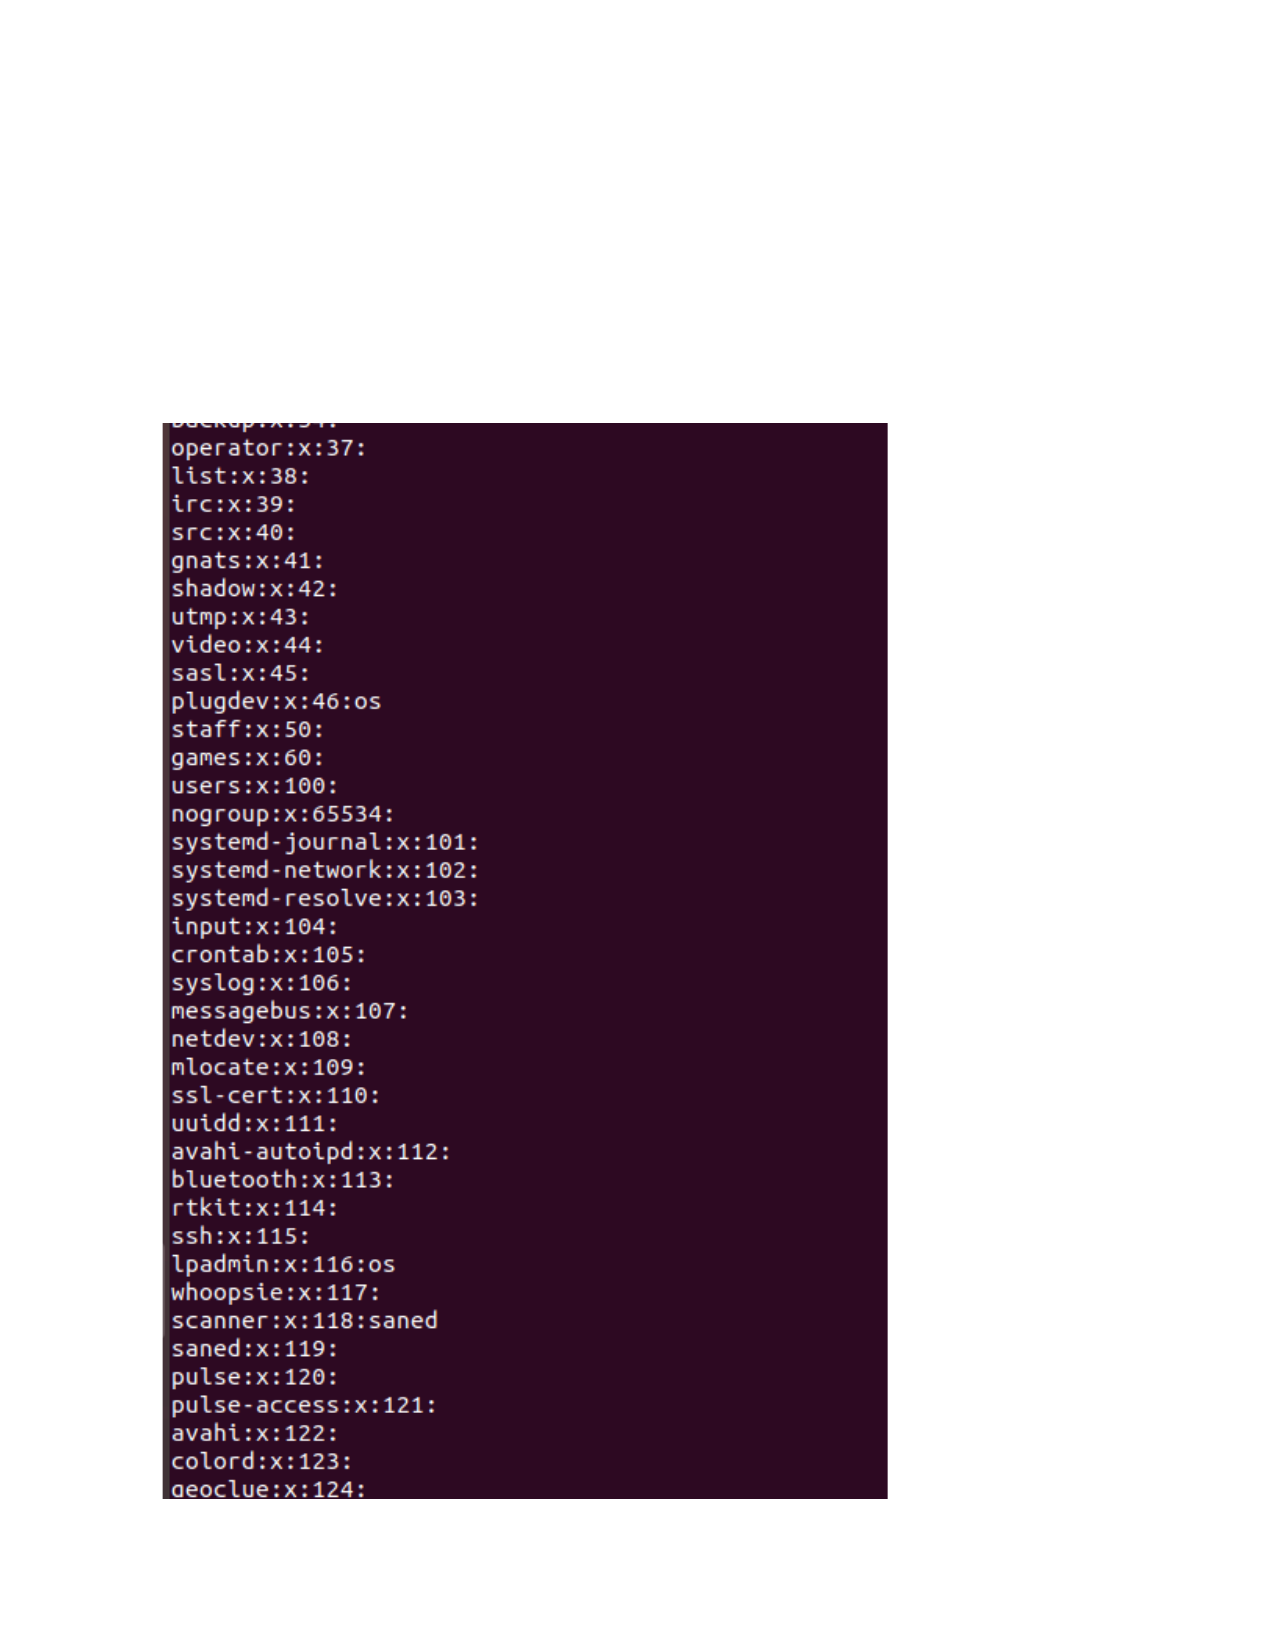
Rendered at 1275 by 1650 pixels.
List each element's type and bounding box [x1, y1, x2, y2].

picture [162, 423, 888, 1499]
